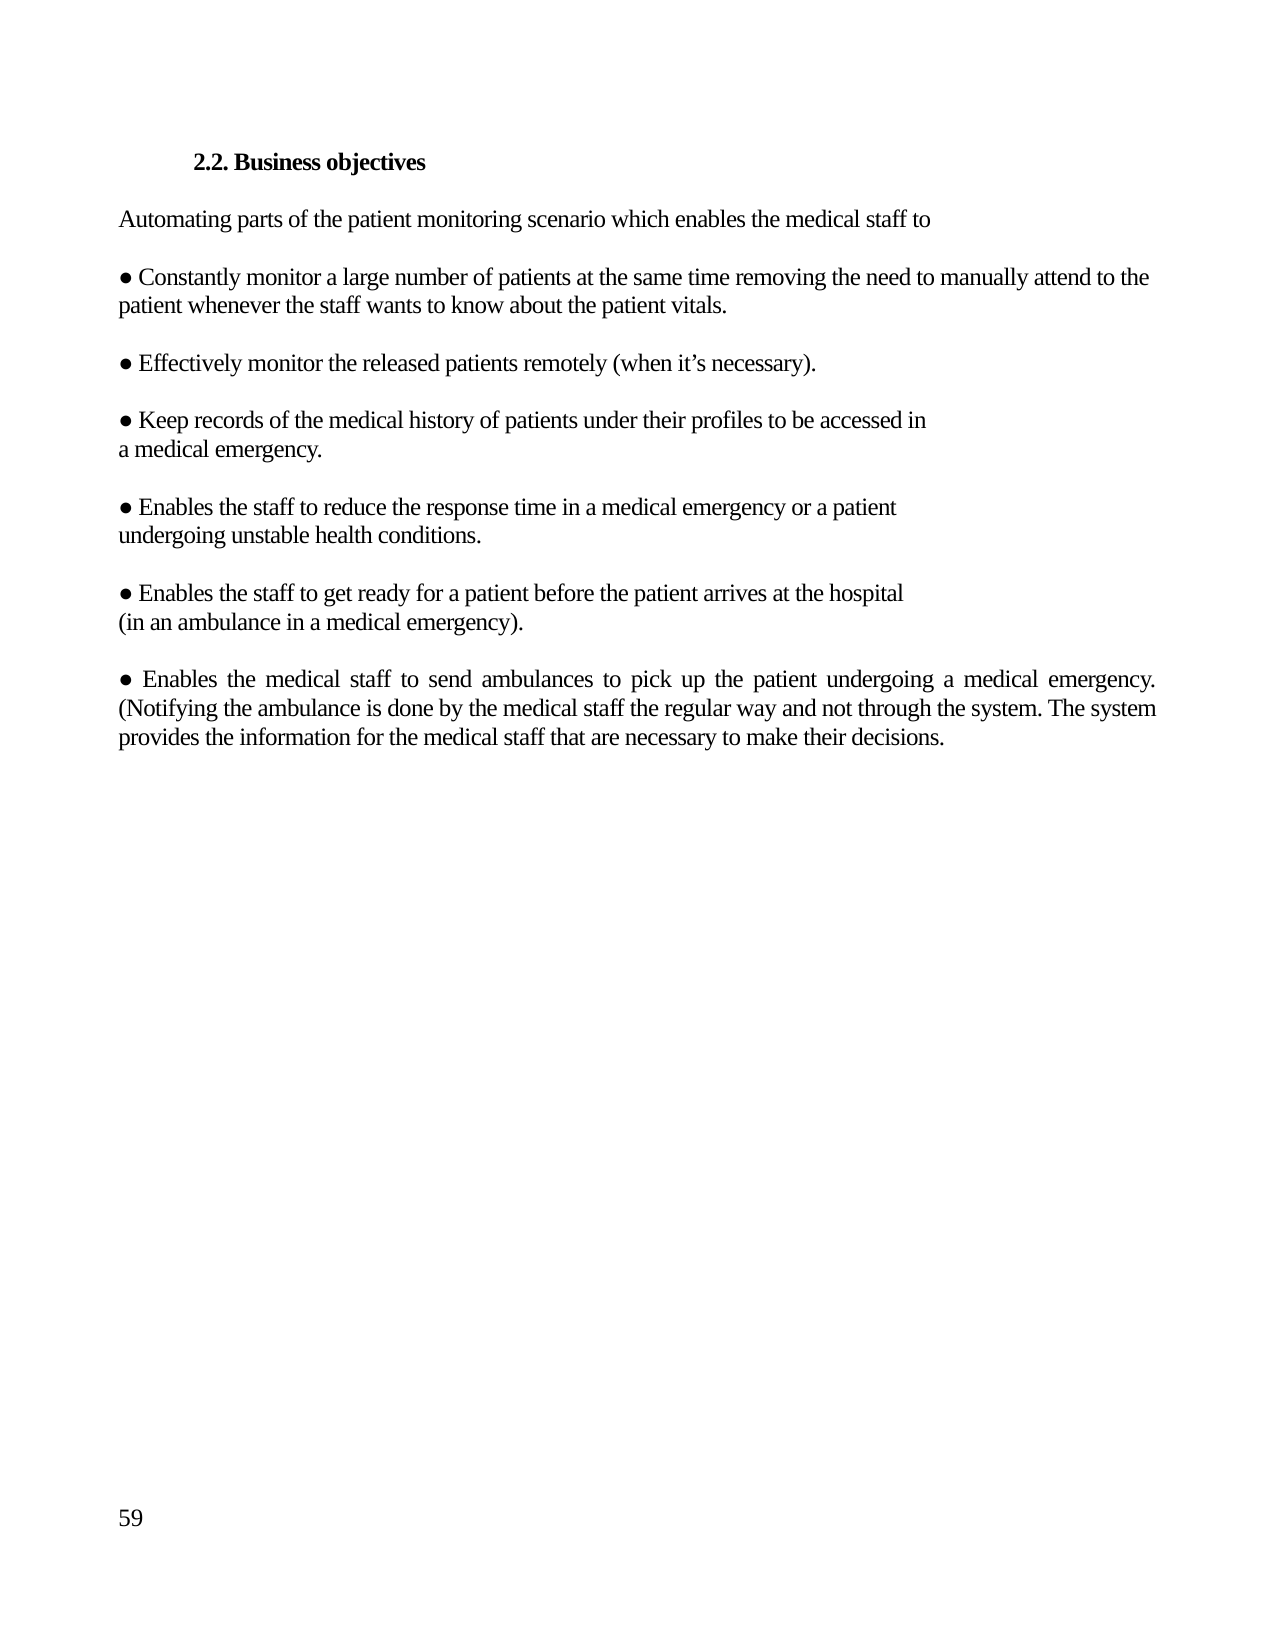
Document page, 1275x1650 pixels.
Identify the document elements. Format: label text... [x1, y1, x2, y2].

text ● Effectively monitor the released patients remotely (when it’s necessary). [118, 348, 1157, 377]
text ● Enables the staff to reduce the response time in a medical emergency or a patient [118, 492, 1157, 521]
text ● Enables the medical staff to send ambulances to pick up the patient undergoing a medical emergency. (Notifying the ambulance is done by the medical staff the regular way and not through the system. The system provides the information for the medical staff that are necessary to make their decisions. [118, 664, 1157, 751]
text ● Enables the staff to get ready for a patient before the patient arrives at the hospital [118, 578, 1157, 607]
text (in an ambulance in a medical emergency). [118, 607, 1157, 636]
text ● Keep records of the medical history of patients under their profiles to be accessed in [118, 406, 1157, 434]
text 2.2. Business objectives [118, 147, 1157, 176]
text a medical emergency. [118, 434, 1157, 463]
text undergoing unstable health conditions. [118, 521, 1157, 549]
text Automating parts of the patient monitoring scenario which enables the medical staff to [118, 204, 1157, 233]
text ● Constantly monitor a large number of patients at the same time removing the need to manually attend to the patient whenever the staff wants to know about the patient vitals. [118, 262, 1157, 319]
